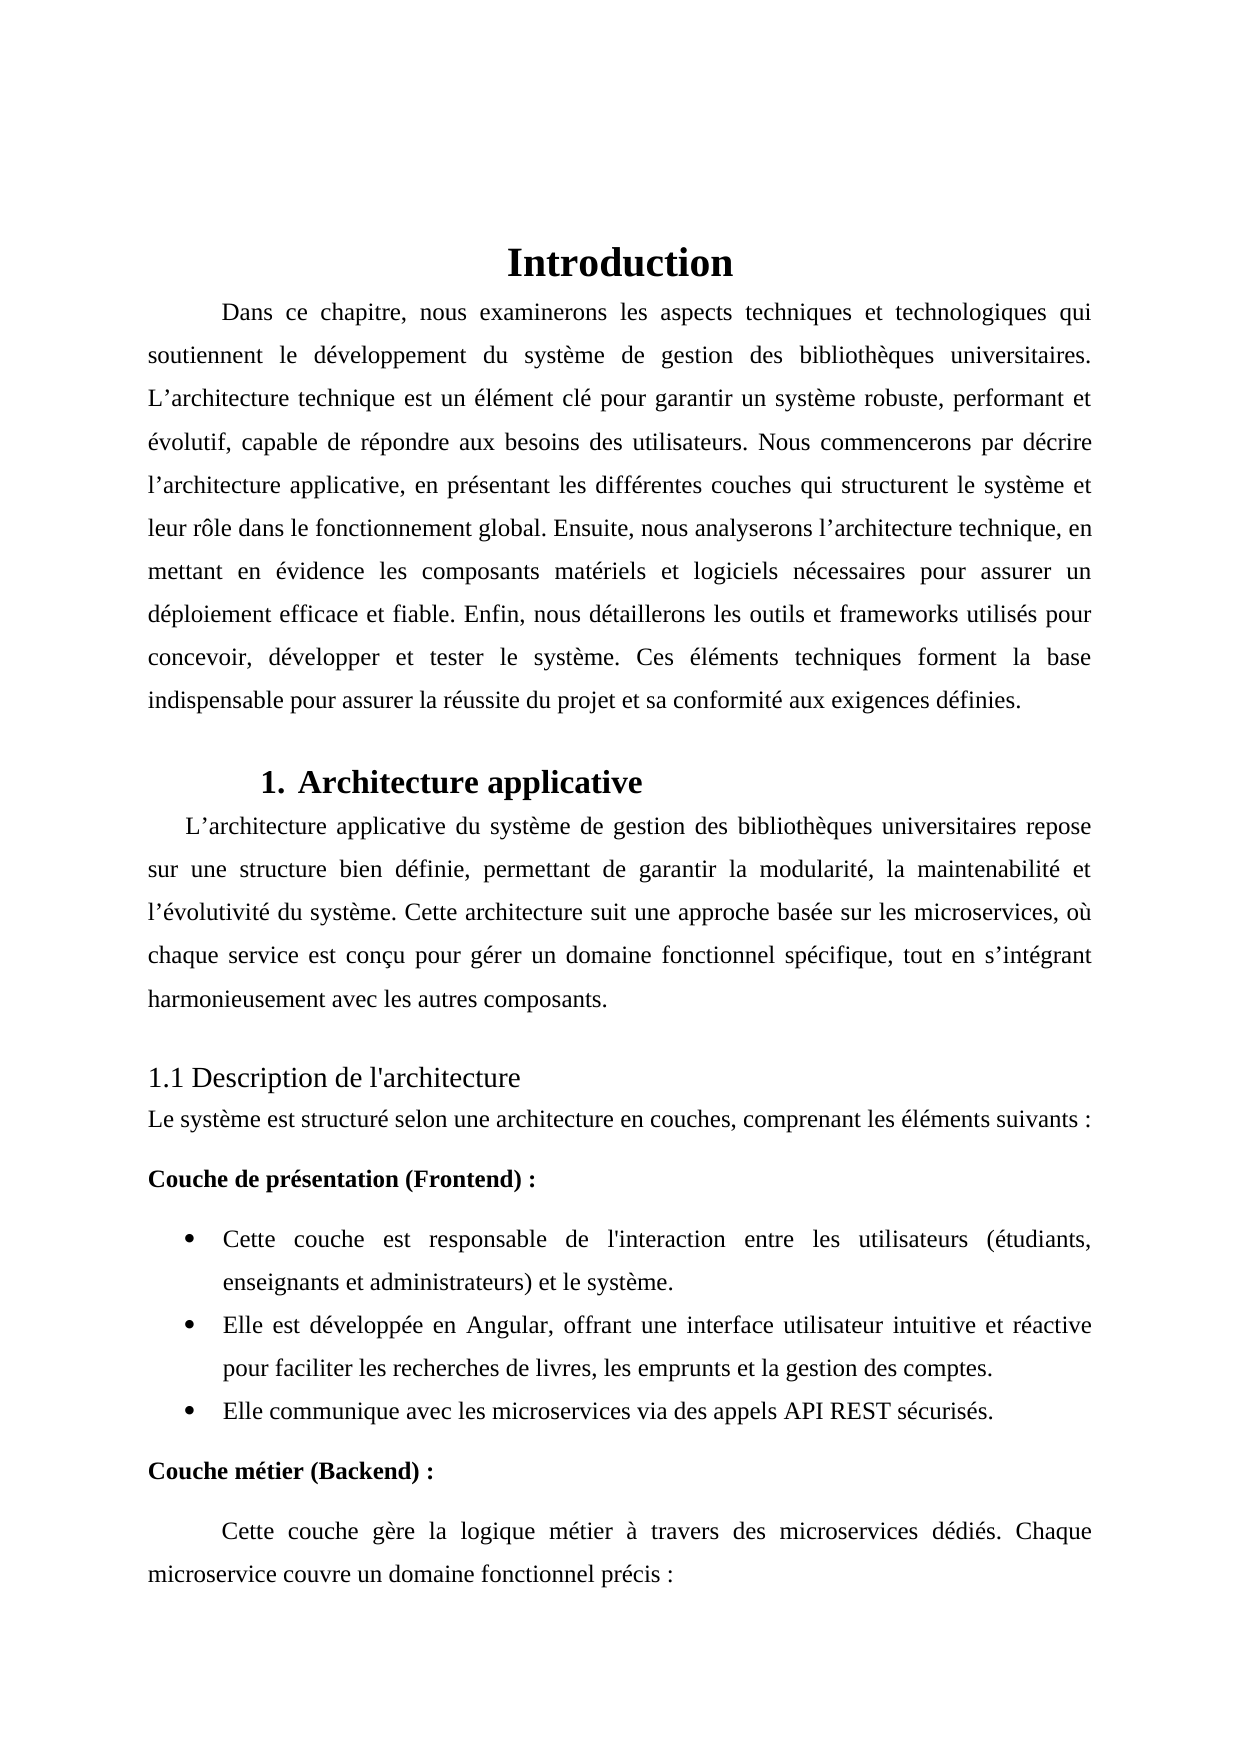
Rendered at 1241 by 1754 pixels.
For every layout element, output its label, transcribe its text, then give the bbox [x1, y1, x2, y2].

text Cette couche gère la logique métier à travers des microservices dédiés. Chaque microservice couvre un domaine fonctionnel précis : [148, 1516, 1093, 1588]
text L’architecture applicative du système de gestion des bibliothèques universitaires repose sur une structure bien définie, permettant de garantir la modularité, la maintenabilité et l’évolutivité du système. Cette architecture suit une approche basée sur les microservices, où chaque service est conçu pour gérer un domaine fonctionnel spécifique, tout en s’intégrant harmonieusement avec les autres composants. [148, 811, 1093, 1012]
text Couche de présentation (Frontend) : [148, 1164, 1093, 1193]
list Elle communique avec les microservices via des appels API REST sécurisés. [185, 1396, 1093, 1425]
list Elle est développée en Angular, offrant une interface utilisateur intuitive et réactive pour faciliter les recherches de livres, les emprunts et la gestion des comptes. [185, 1310, 1093, 1382]
subtitle 1.1 Description de l'architecture [148, 1060, 1093, 1094]
text Couche métier (Backend) : [148, 1456, 1093, 1485]
subtitle Architecture applicative [260, 762, 1093, 800]
subtitle Introduction [148, 238, 1093, 286]
text Dans ce chapitre, nous examinerons les aspects techniques et technologiques qui soutiennent le développement du système de gestion des bibliothèques universitaires. L’architecture technique est un élément clé pour garantir un système robuste, performant et évolutif, capable de répondre aux besoins des utilisateurs. Nous commencerons par décrire l’architecture applicative, en présentant les différentes couches qui structurent le système et leur rôle dans le fonctionnement global. Ensuite, nous analyserons l’architecture technique, en mettant en évidence les composants matériels et logiciels nécessaires pour assurer un déploiement efficace et fiable. Enfin, nous détaillerons les outils et frameworks utilisés pour concevoir, développer et tester le système. Ces éléments techniques forment la base indispensable pour assurer la réussite du projet et sa conformité aux exigences définies. [148, 297, 1093, 714]
text Le système est structuré selon une architecture en couches, comprenant les éléments suivants : [148, 1104, 1093, 1133]
list Cette couche est responsable de l'interaction entre les utilisateurs (étudiants, enseignants et administrateurs) et le système. [185, 1224, 1093, 1296]
